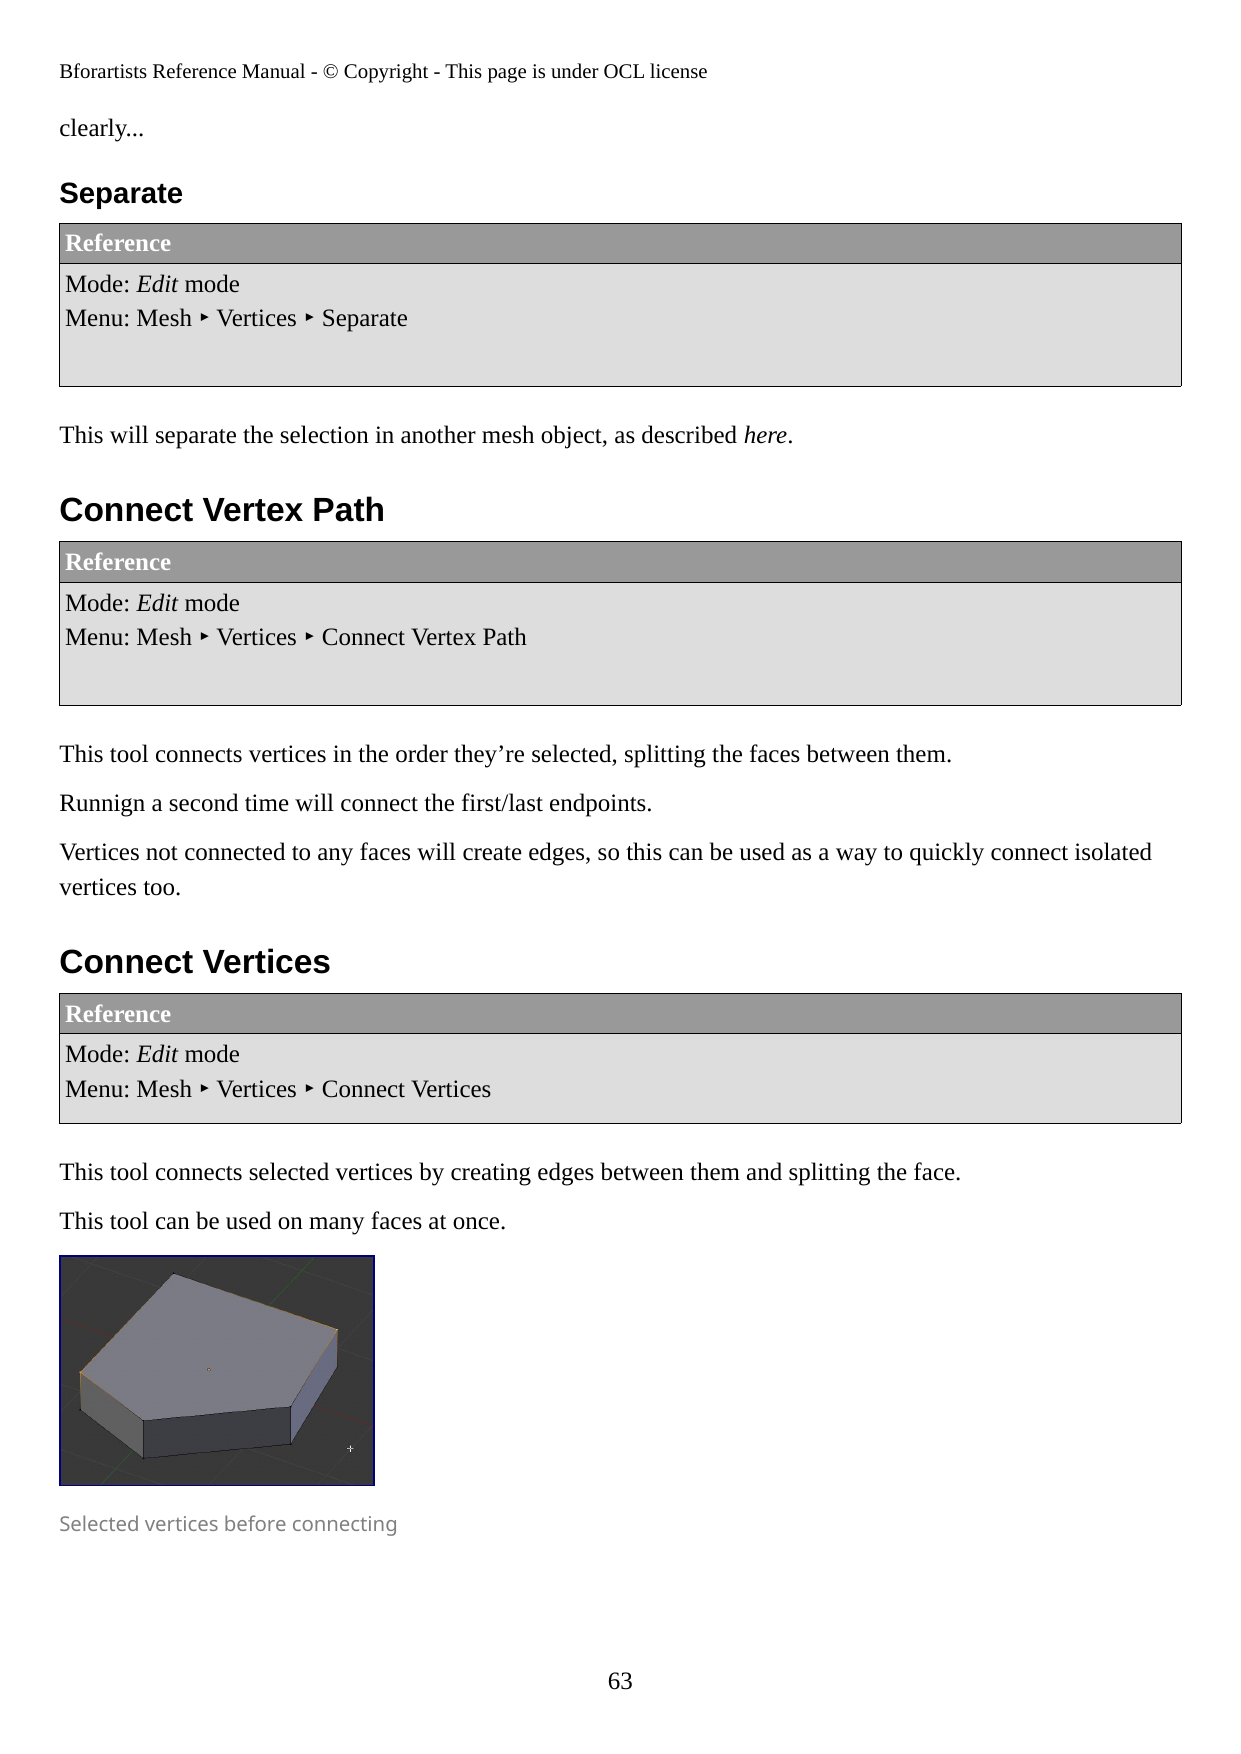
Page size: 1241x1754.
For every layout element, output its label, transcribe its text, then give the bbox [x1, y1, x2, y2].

table_cell Mode: Edit mode Menu: Mesh ‣ Vertices ‣ Separate [60, 264, 1181, 386]
text Vertices not connected to any faces will create edges, so this can be used as a way to quickly connect isolated vertices too. [59, 837, 1181, 901]
table_cell Mode: Edit mode Menu: Mesh ‣ Vertices ‣ Connect Vertex Path [60, 583, 1181, 705]
table_header Reference [60, 542, 1181, 582]
text This will separate the selection in another mesh object, as described here. [59, 420, 1181, 449]
text This tool connects vertices in the order they’re selected, splitting the faces between them. [59, 739, 1181, 768]
picture [61, 1257, 373, 1485]
text clearly... [59, 113, 1181, 141]
subtitle Separate [59, 176, 1181, 210]
subtitle Connect Vertex Path [59, 490, 1181, 529]
table_cell Mode: Edit mode Menu: Mesh ‣ Vertices ‣ Connect Vertices [60, 1034, 1181, 1123]
subtitle Connect Vertices [59, 942, 1181, 981]
table_header Reference [60, 994, 1181, 1033]
text This tool connects selected vertices by creating edges between them and splitting the face. [59, 1157, 1181, 1186]
text Selected vertices before connecting [59, 1507, 1181, 1538]
text This tool can be used on many faces at once. [59, 1206, 1181, 1235]
table_header Reference [60, 224, 1181, 263]
text Runnign a second time will connect the first/last endpoints. [59, 788, 1181, 817]
